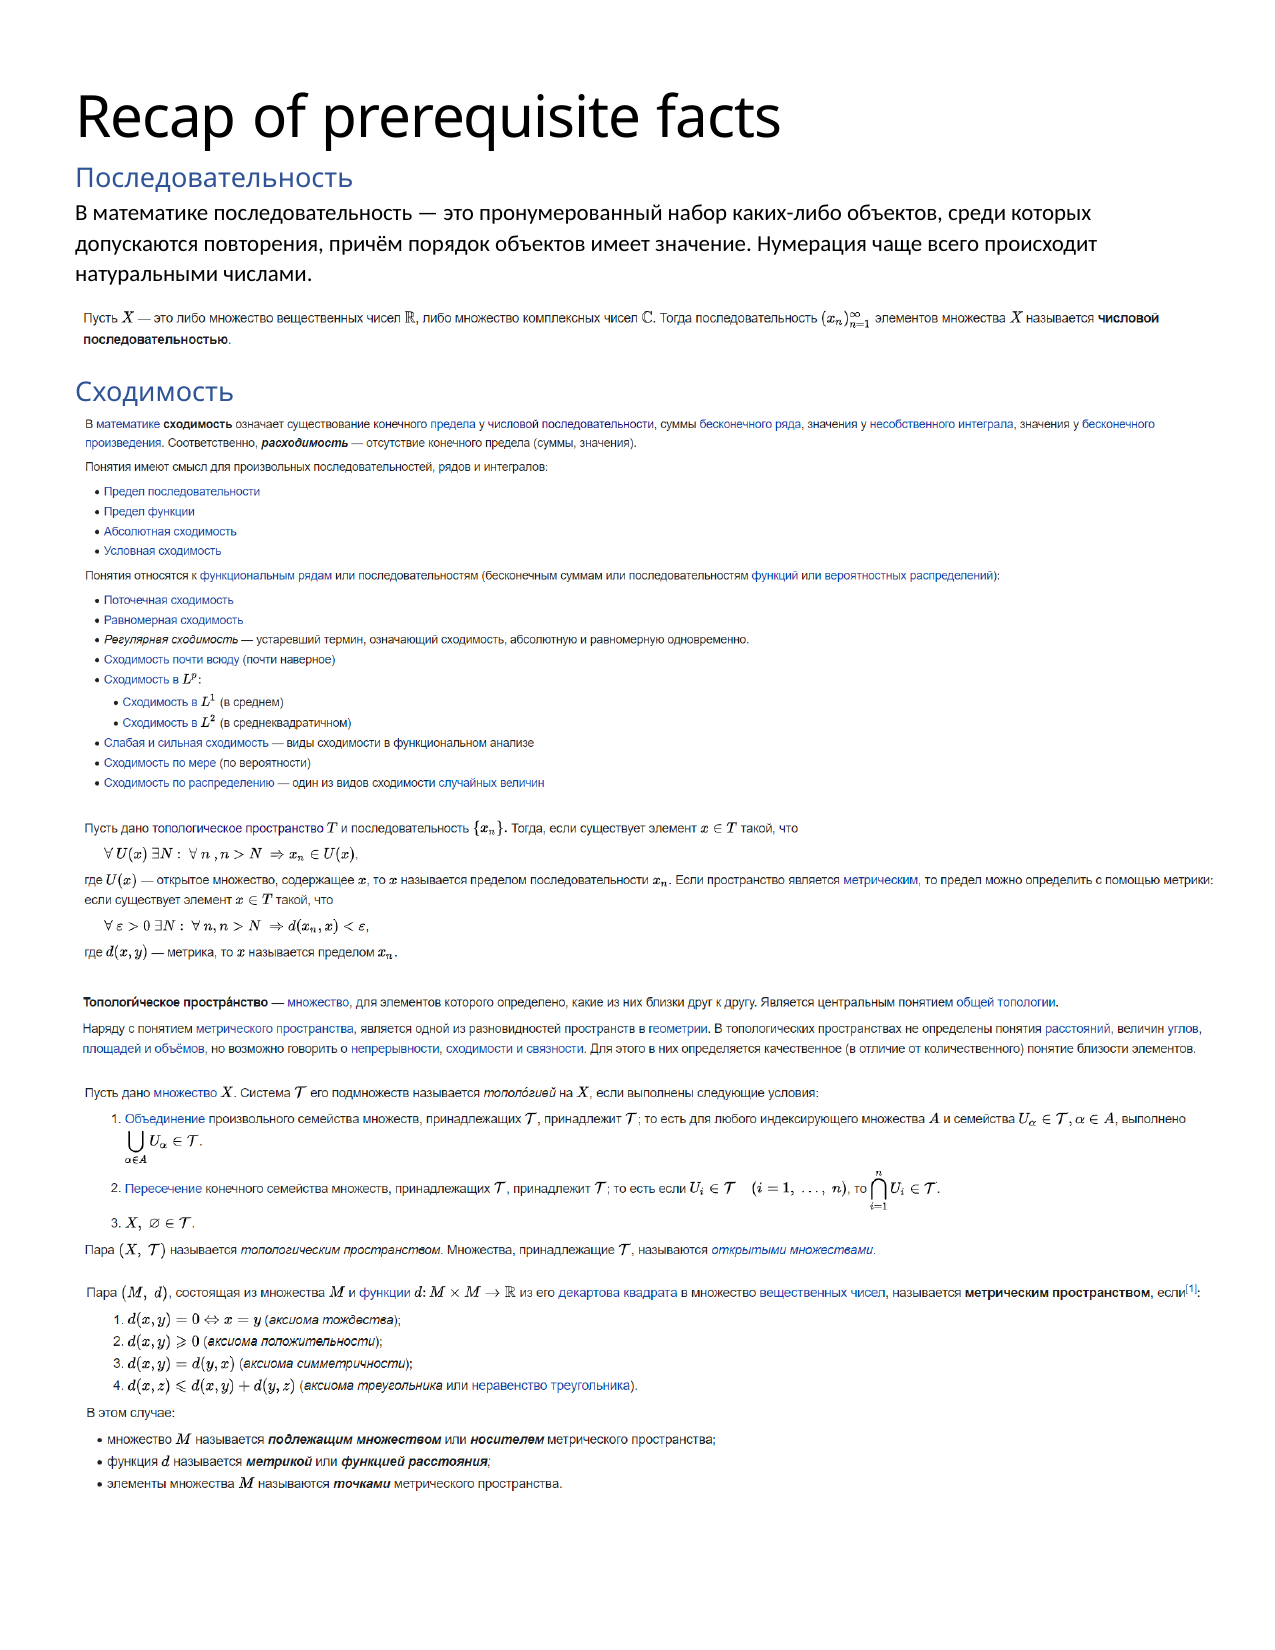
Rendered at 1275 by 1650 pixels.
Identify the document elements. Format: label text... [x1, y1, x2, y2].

picture [75, 412, 1164, 798]
picture [75, 816, 1220, 969]
text В математике последовательность — это пронумерованный набор каких-либо объектов, среди которых допускаются повторения, причём порядок объектов имеет значение. Нумерация чаще всего происходит натуральными числами. [75, 198, 1200, 287]
title Recap of prerequisite facts [75, 75, 1200, 154]
picture [75, 305, 1167, 354]
subtitle Последовательность [75, 159, 1200, 196]
picture [75, 987, 1211, 1061]
picture [75, 1079, 1198, 1261]
subtitle Сходимость [75, 372, 1200, 409]
picture [75, 1279, 1220, 1498]
